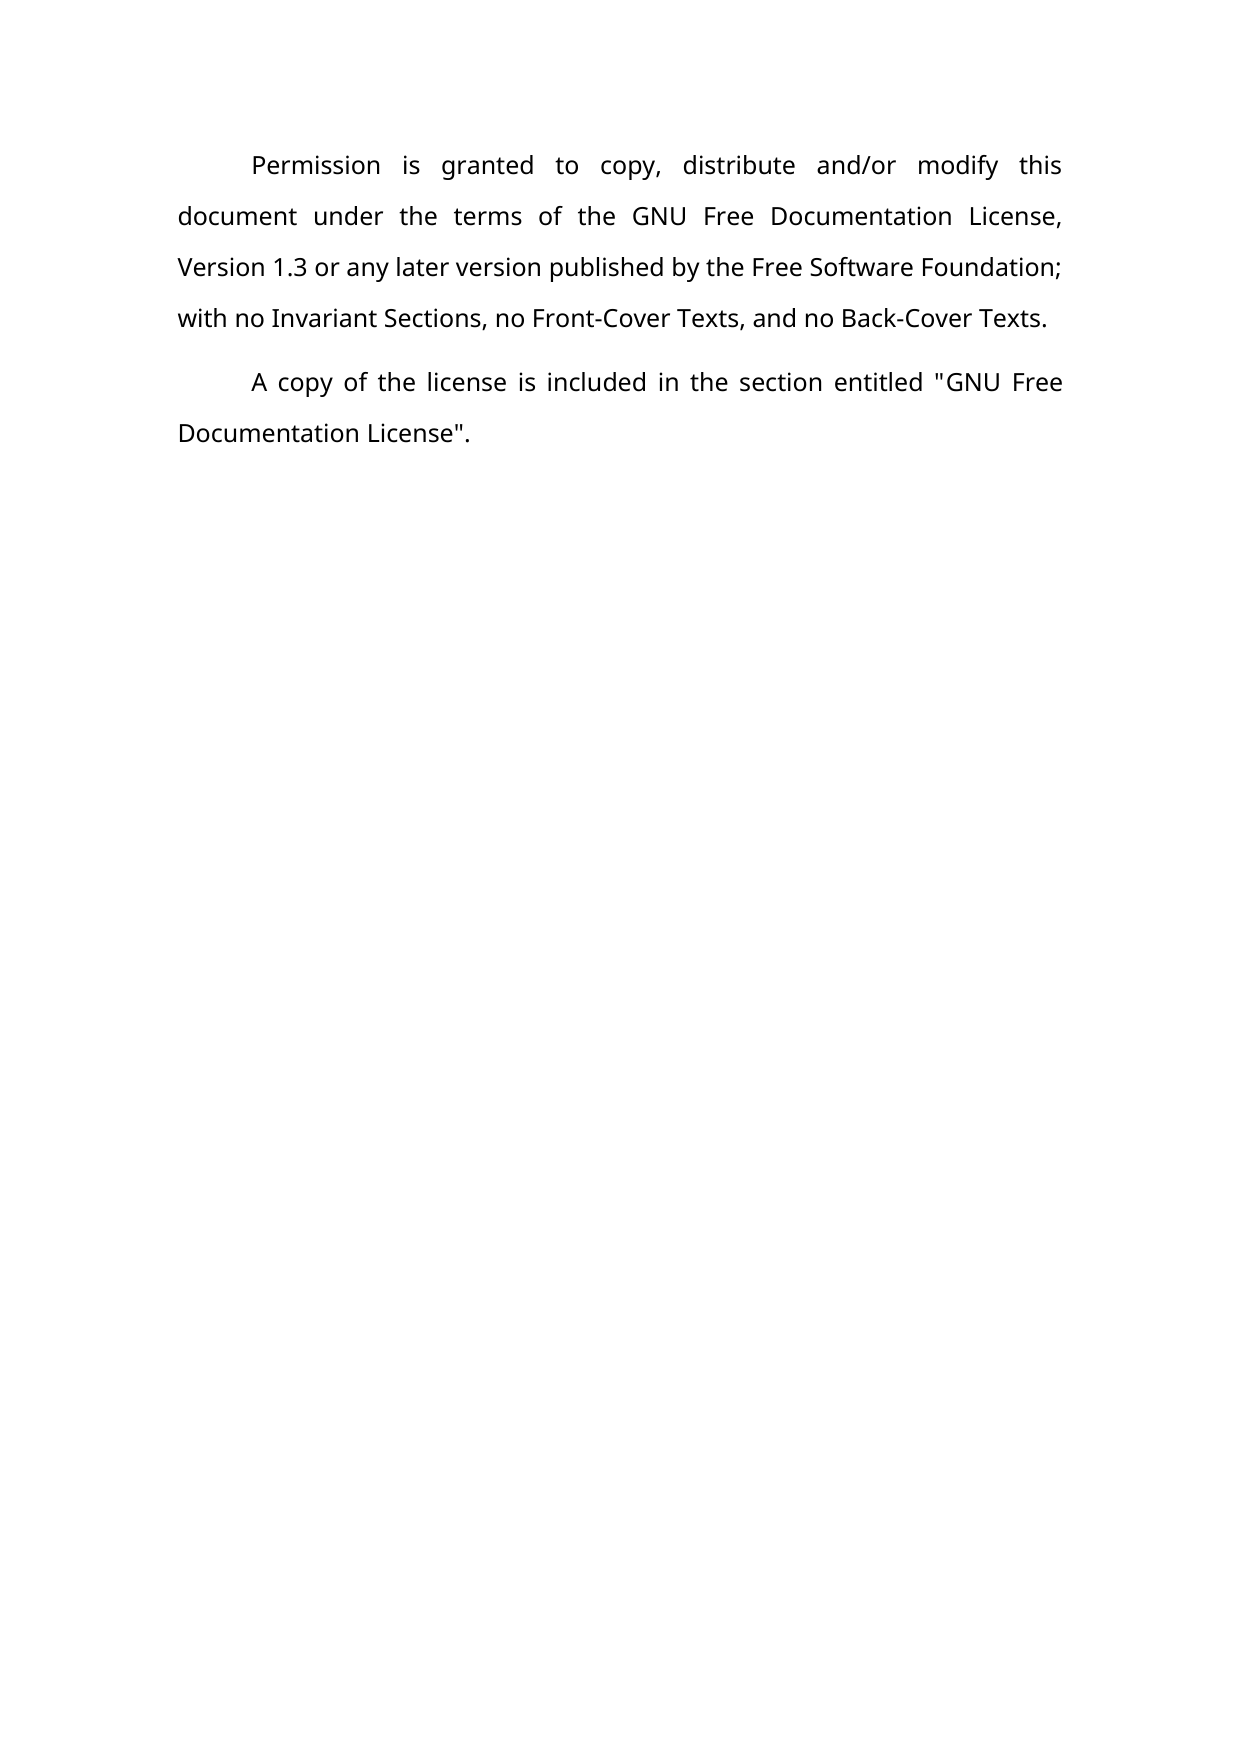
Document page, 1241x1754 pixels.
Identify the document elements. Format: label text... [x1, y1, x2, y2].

text A copy of the license is included in the section entitled "GNU Free Documentation License". [177, 364, 1063, 449]
text Permission is granted to copy, distribute and/or modify this document under the terms of the GNU Free Documentation License, Version 1.3 or any later version published by the Free Software Foundation; with no Invariant Sections, no Front-Cover Texts, and no Back-Cover Texts. [177, 148, 1063, 335]
